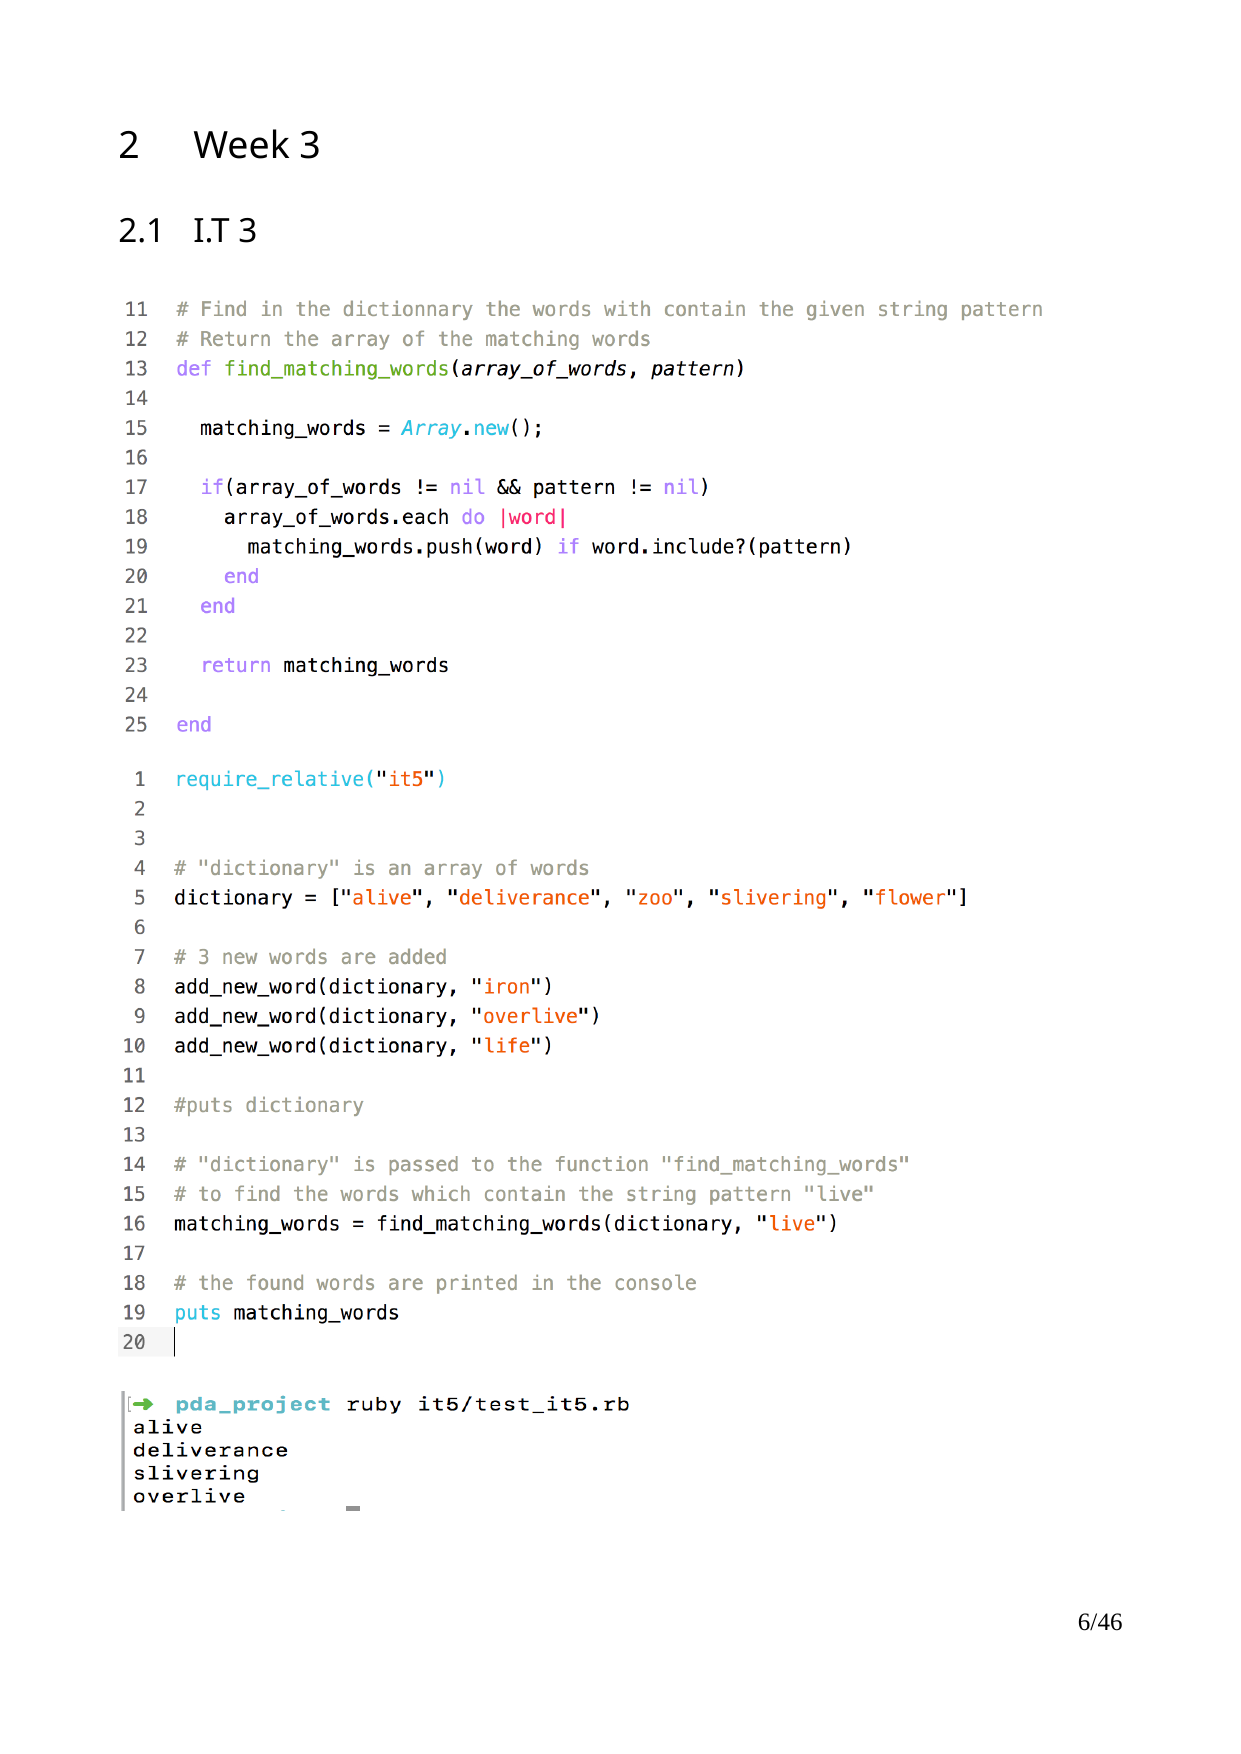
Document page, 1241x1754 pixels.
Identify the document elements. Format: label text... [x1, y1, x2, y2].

picture [118, 297, 1123, 740]
title I.T 3 [118, 207, 1122, 252]
picture [121, 1391, 904, 1511]
title Week 3 [118, 118, 1122, 169]
picture [118, 768, 1123, 1363]
